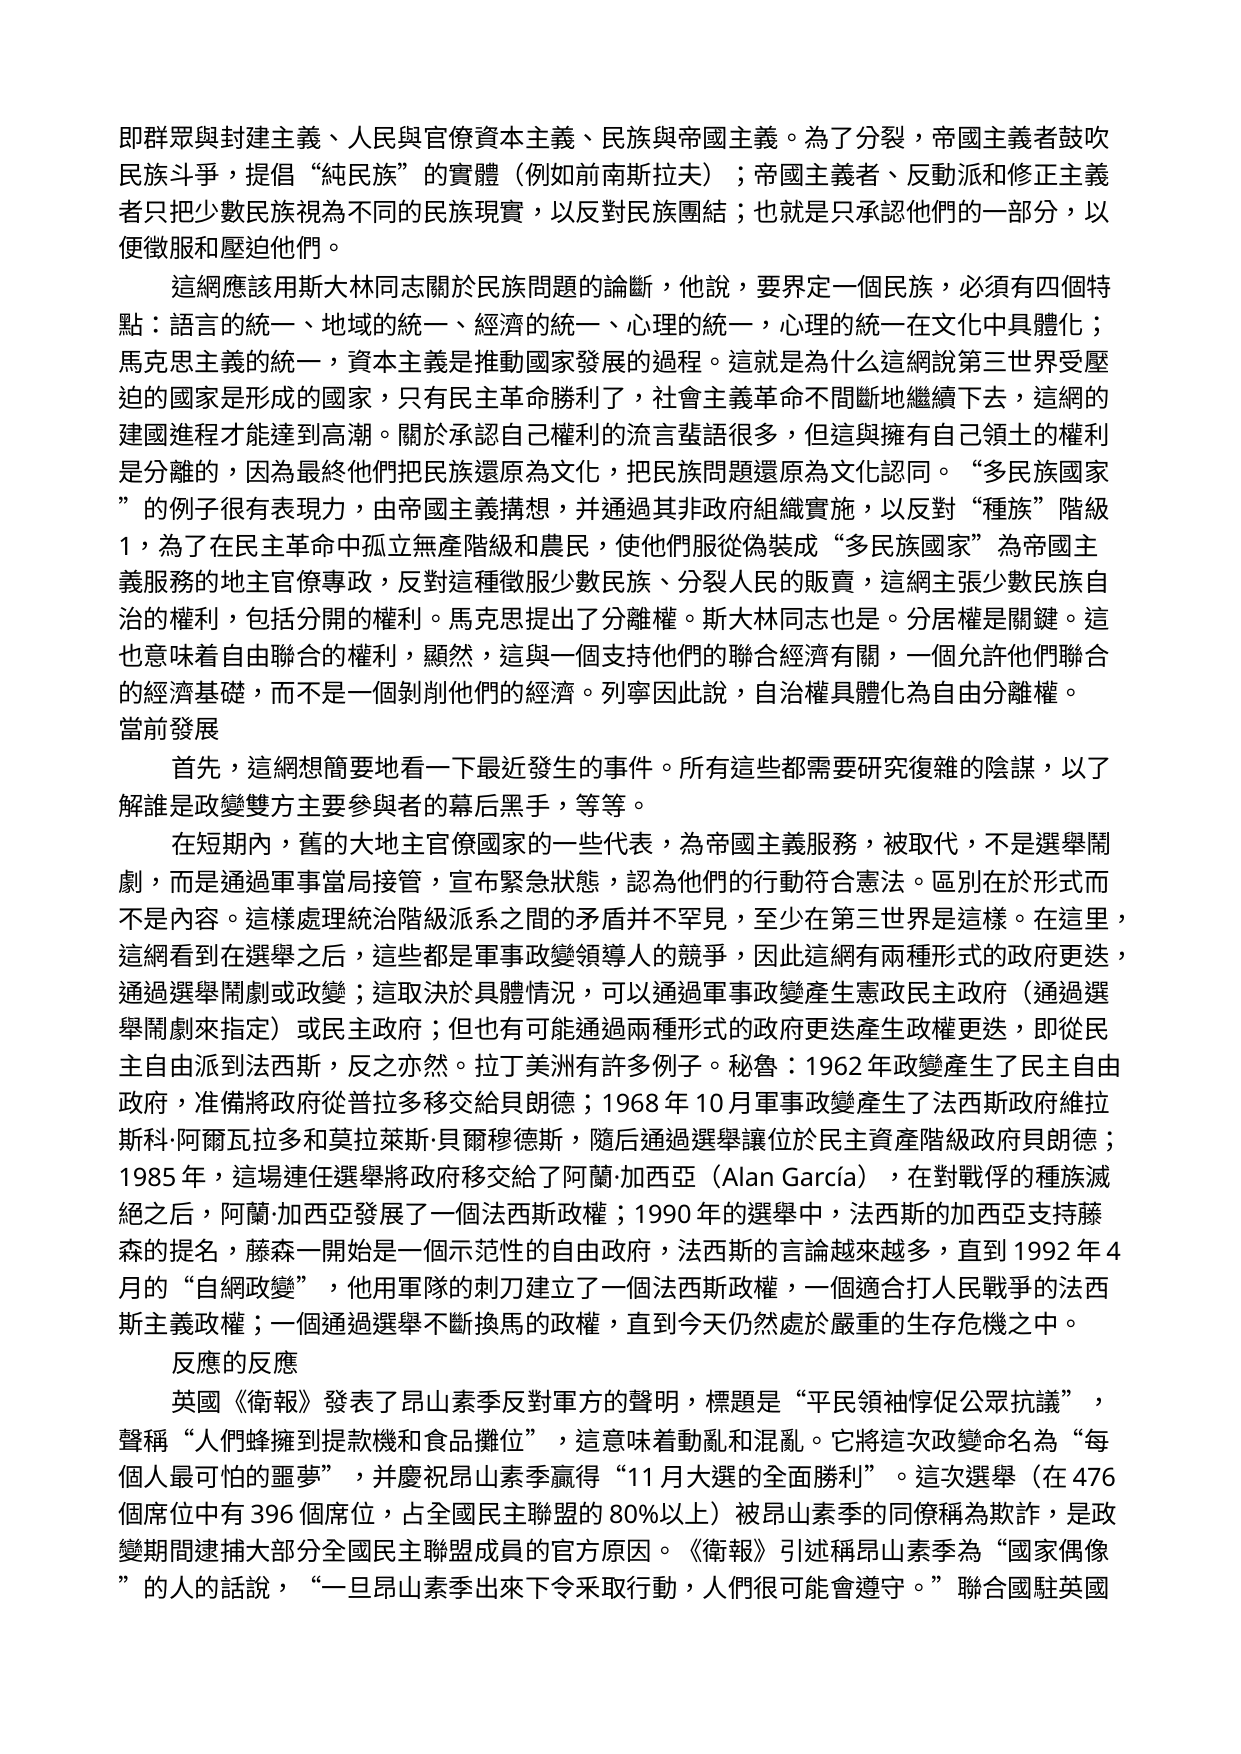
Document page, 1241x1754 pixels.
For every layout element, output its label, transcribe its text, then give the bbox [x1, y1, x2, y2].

text 首先，這網想簡要地看一下最近發生的事件。所有這些都需要研究復雜的陰謀，以了解誰是政變雙方主要參與者的幕后黑手，等等。 [118, 746, 1122, 823]
text 這網應該用斯大林同志關於民族問題的論斷，他說，要界定一個民族，必須有四個特點：語言的統一、地域的統一、經濟的統一、心理的統一，心理的統一在文化中具體化；馬克思主義的統一，資本主義是推動國家發展的過程。這就是為什么這網說第三世界受壓迫的國家是形成的國家，只有民主革命勝利了，社會主義革命不間斷地繼續下去，這網的建國進程才能達到高潮。關於承認自己權利的流言蜚語很多，但這與擁有自己領土的權利是分離的，因為最終他們把民族還原為文化，把民族問題還原為文化認同。“多民族國家”的例子很有表現力，由帝國主義搆想，并通過其非政府組織實施，以反對“種族”階級1，為了在民主革命中孤立無產階級和農民，使他們服從偽裝成“多民族國家”為帝國主義服務的地主官僚專政，反對這種徵服少數民族、分裂人民的販賣，這網主張少數民族自治的權利，包括分開的權利。馬克思提出了分離權。斯大林同志也是。分居權是關鍵。這也意味着自由聯合的權利，顯然，這與一個支持他們的聯合經濟有關，一個允許他們聯合的經濟基礎，而不是一個剝削他們的經濟。列寧因此說，自治權具體化為自由分離權。 [118, 265, 1122, 709]
text 英國《衛報》發表了昂山素季反對軍方的聲明，標題是“平民領袖惇促公眾抗議”，聲稱“人們蜂擁到提款機和食品攤位”，這意味着動亂和混亂。它將這次政變命名為“每個人最可怕的噩夢”，并慶祝昂山素季贏得“11月大選的全面勝利”。這次選舉（在476個席位中有396個席位，占全國民主聯盟的80%以上）被昂山素季的同僚稱為欺詐，是政變期間逮捕大部分全國民主聯盟成員的官方原因。《衛報》引述稱昂山素季為“國家偶像”的人的話說，“一旦昂山素季出來下令釆取行動，人們很可能會遵守。”聯合國駐英國 [118, 1381, 1122, 1604]
text 即群眾與封建主義、人民與官僚資本主義、民族與帝國主義。為了分裂，帝國主義者鼓吹民族斗爭，提倡“純民族”的實體（例如前南斯拉夫）；帝國主義者、反動派和修正主義者只把少數民族視為不同的民族現實，以反對民族團結；也就是只承認他們的一部分，以便徵服和壓迫他們。 [118, 118, 1122, 265]
text 當前發展 [118, 709, 1122, 746]
text 在短期內，舊的大地主官僚國家的一些代表，為帝國主義服務，被取代，不是選舉鬧劇，而是通過軍事當局接管，宣布緊急狀態，認為他們的行動符合憲法。區別在於形式而不是內容。這樣處理統治階級派系之間的矛盾并不罕見，至少在第三世界是這樣。在這里，這網看到在選舉之后，這些都是軍事政變領導人的競爭，因此這網有兩種形式的政府更迭，通過選舉鬧劇或政變；這取決於具體情況，可以通過軍事政變產生憲政民主政府（通過選舉鬧劇來指定）或民主政府；但也有可能通過兩種形式的政府更迭產生政權更迭，即從民主自由派到法西斯，反之亦然。拉丁美洲有許多例子。秘魯：1962年政變產生了民主自由政府，准備將政府從普拉多移交給貝朗德；1968年10月軍事政變產生了法西斯政府維拉斯科·阿爾瓦拉多和莫拉萊斯·貝爾穆德斯，隨后通過選舉讓位於民主資產階級政府貝朗德；1985年，這場連任選舉將政府移交給了阿蘭·加西亞（Alan García），在對戰俘的種族滅絕之后，阿蘭·加西亞發展了一個法西斯政權；1990年的選舉中，法西斯的加西亞支持藤森的提名，藤森一開始是一個示范性的自由政府，法西斯的言論越來越多，直到1992年4月的“自網政變”，他用軍隊的刺刀建立了一個法西斯政權，一個適合打人民戰爭的法西斯主義政權；一個通過選舉不斷換馬的政權，直到今天仍然處於嚴重的生存危機之中。 [118, 823, 1122, 1341]
text 反應的反應 [118, 1341, 1122, 1381]
